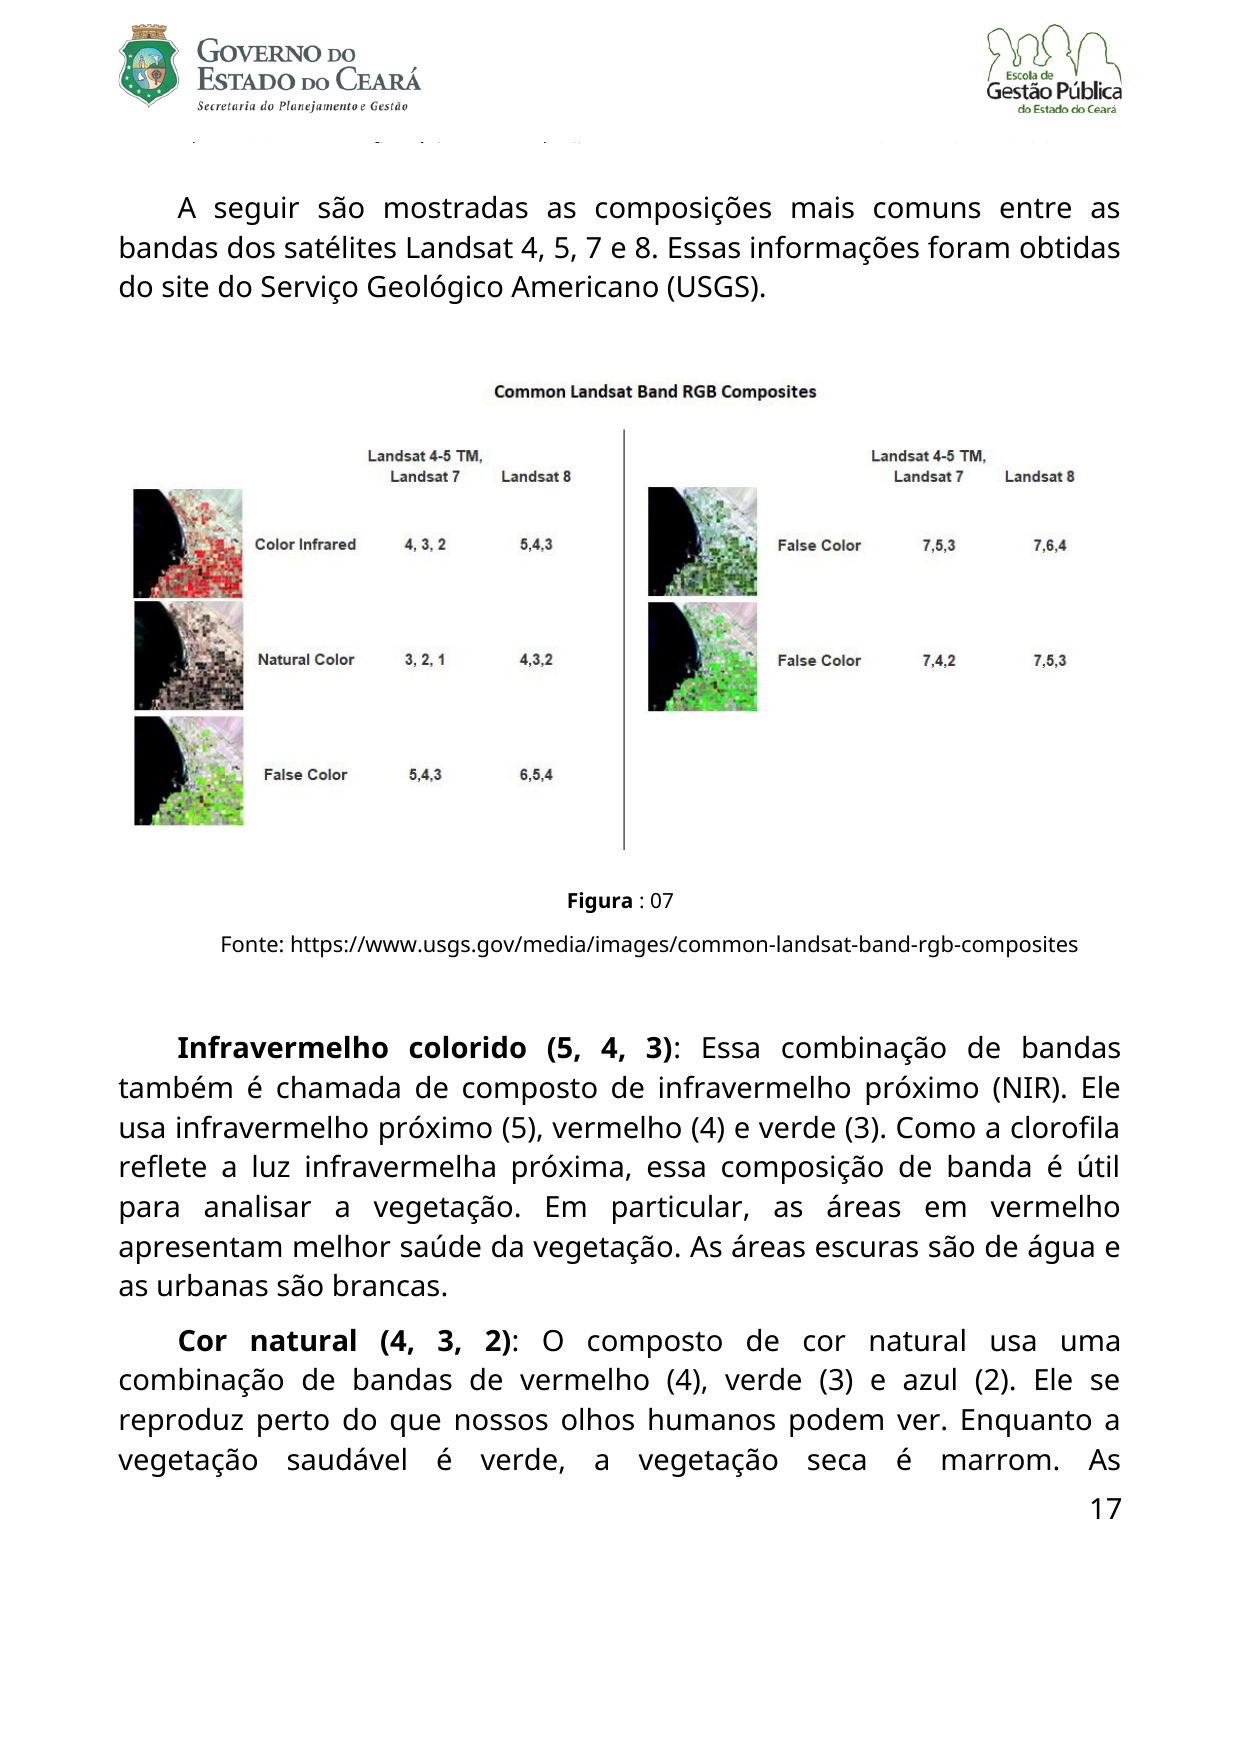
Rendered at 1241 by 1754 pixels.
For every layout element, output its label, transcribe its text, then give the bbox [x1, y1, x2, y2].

picture [118, 24, 1122, 113]
text Infravermelho colorido (5, 4, 3): Essa combinação de bandas também é chamada de composto de infravermelho próximo (NIR). Ele usa infravermelho próximo (5), vermelho (4) e verde (3). Como a clorofila reflete a luz infravermelha próxima, essa composição de banda é útil para analisar a vegetação. Em particular, as áreas em vermelho apresentam melhor saúde da vegetação. As áreas escuras são de água e as urbanas são brancas. [118, 1028, 1122, 1305]
text Fonte: https://www.usgs.gov/media/images/common-landsat-band-rgb-composites [118, 914, 1122, 959]
text A seguir são mostradas as composições mais comuns entre as bandas dos satélites Landsat 4, 5, 7 e 8. Essas informações foram obtidas do site do Serviço Geológico Americano (USGS). [118, 187, 1122, 306]
text Cor natural (4, 3, 2): O composto de cor natural usa uma combinação de bandas de vermelho (4), verde (3) e azul (2). Ele se reproduz perto do que nossos olhos humanos podem ver. Enquanto a vegetação saudável é verde, a vegetação seca é marrom. As [118, 1320, 1122, 1479]
text Figura : 07 [118, 850, 1122, 914]
picture [118, 375, 1123, 850]
